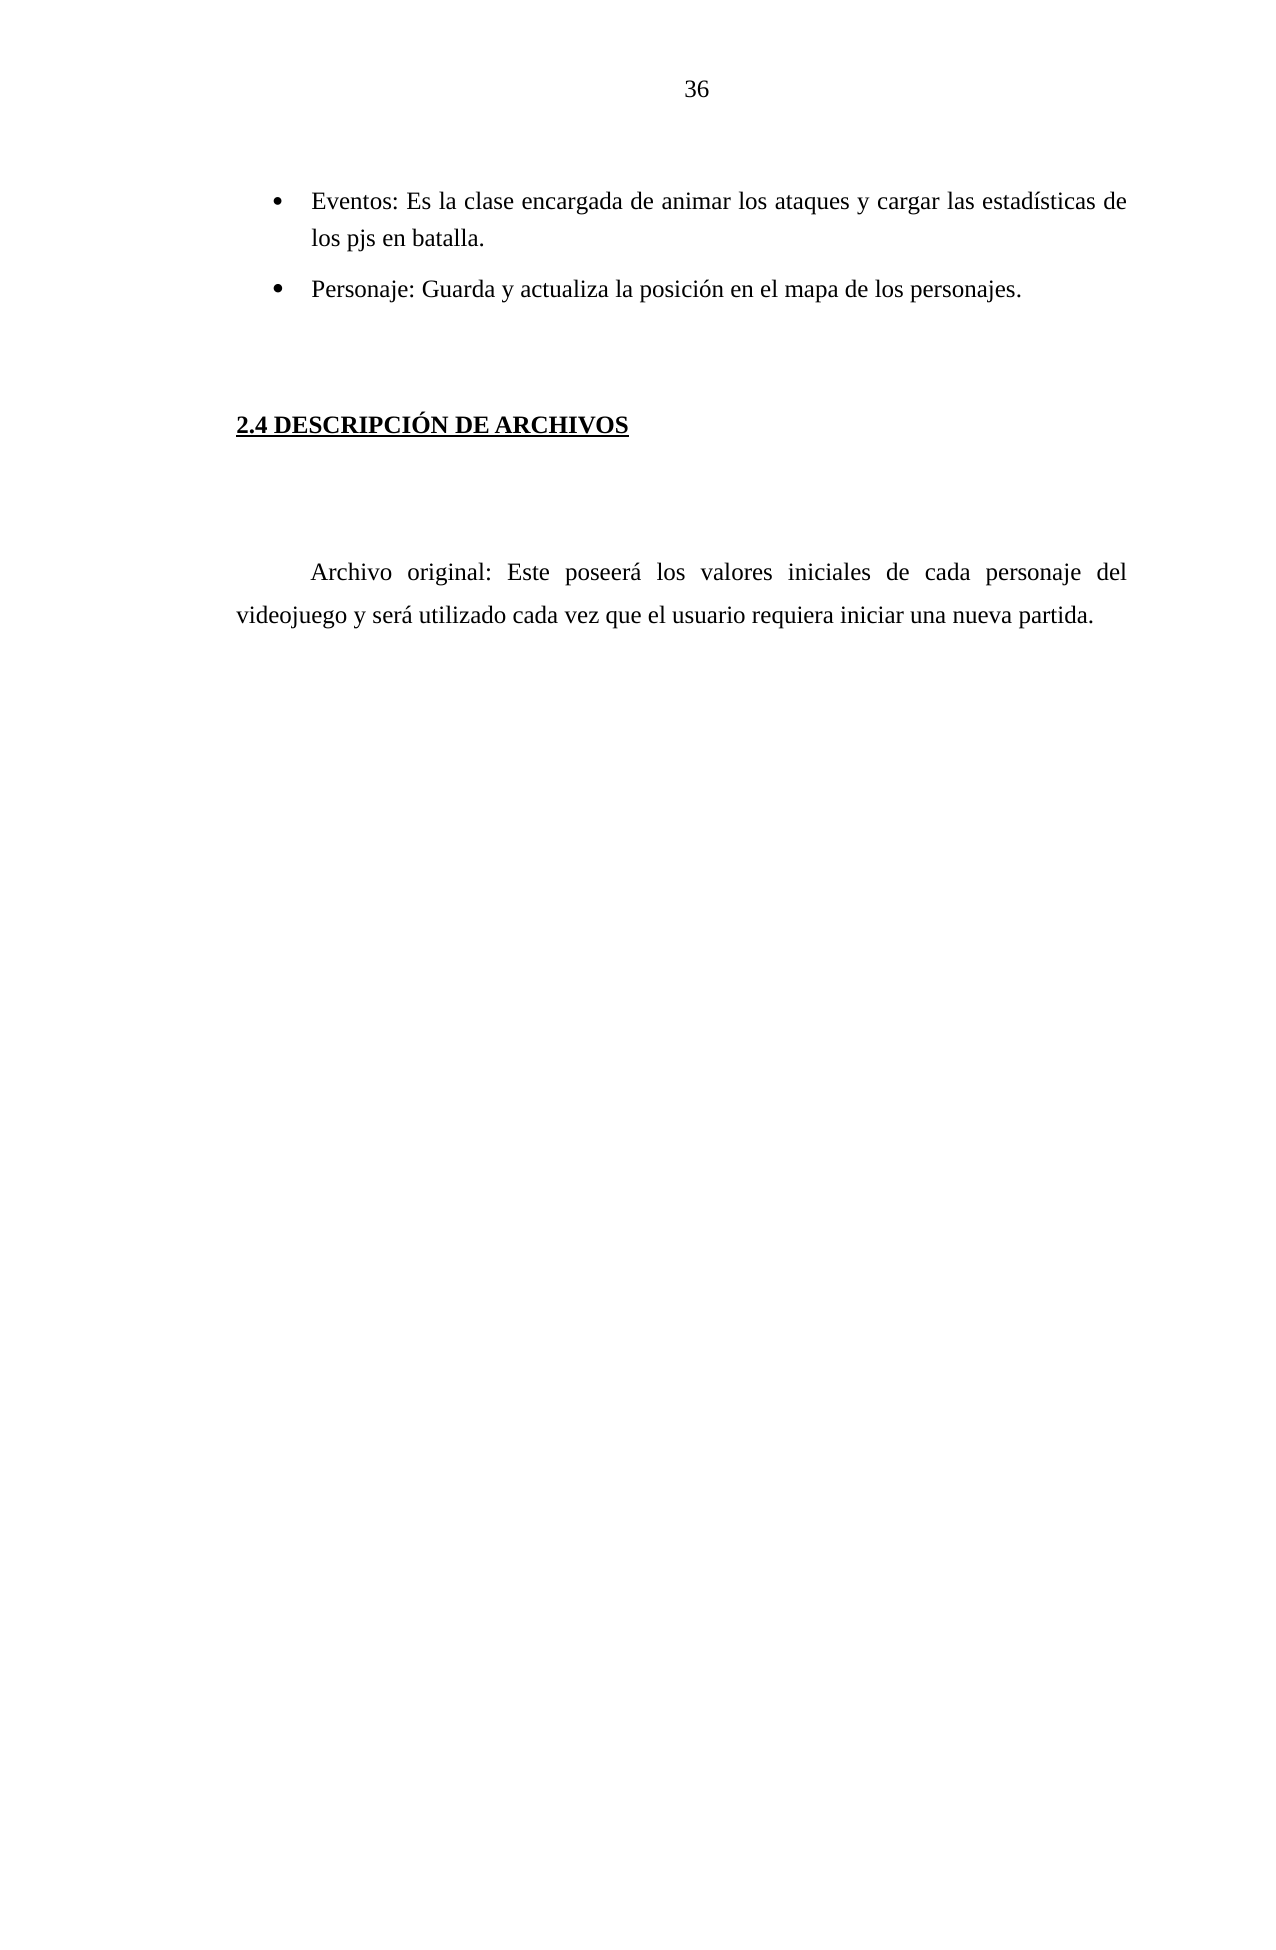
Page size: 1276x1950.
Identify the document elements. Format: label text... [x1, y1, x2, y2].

text Archivo original: Este poseerá los valores iniciales de cada personaje del videojuego y será utilizado cada vez que el usuario requiera iniciar una nueva partida. [236, 557, 1128, 628]
list Personaje: Guarda y actualiza la posición en el mapa de los personajes. [274, 265, 1128, 303]
list Eventos: Es la clase encargada de animar los ataques y cargar las estadísticas de los pjs en batalla. [274, 177, 1128, 252]
subtitle 2.4 DESCRIPCIÓN DE ARCHIVOS [236, 410, 1128, 439]
